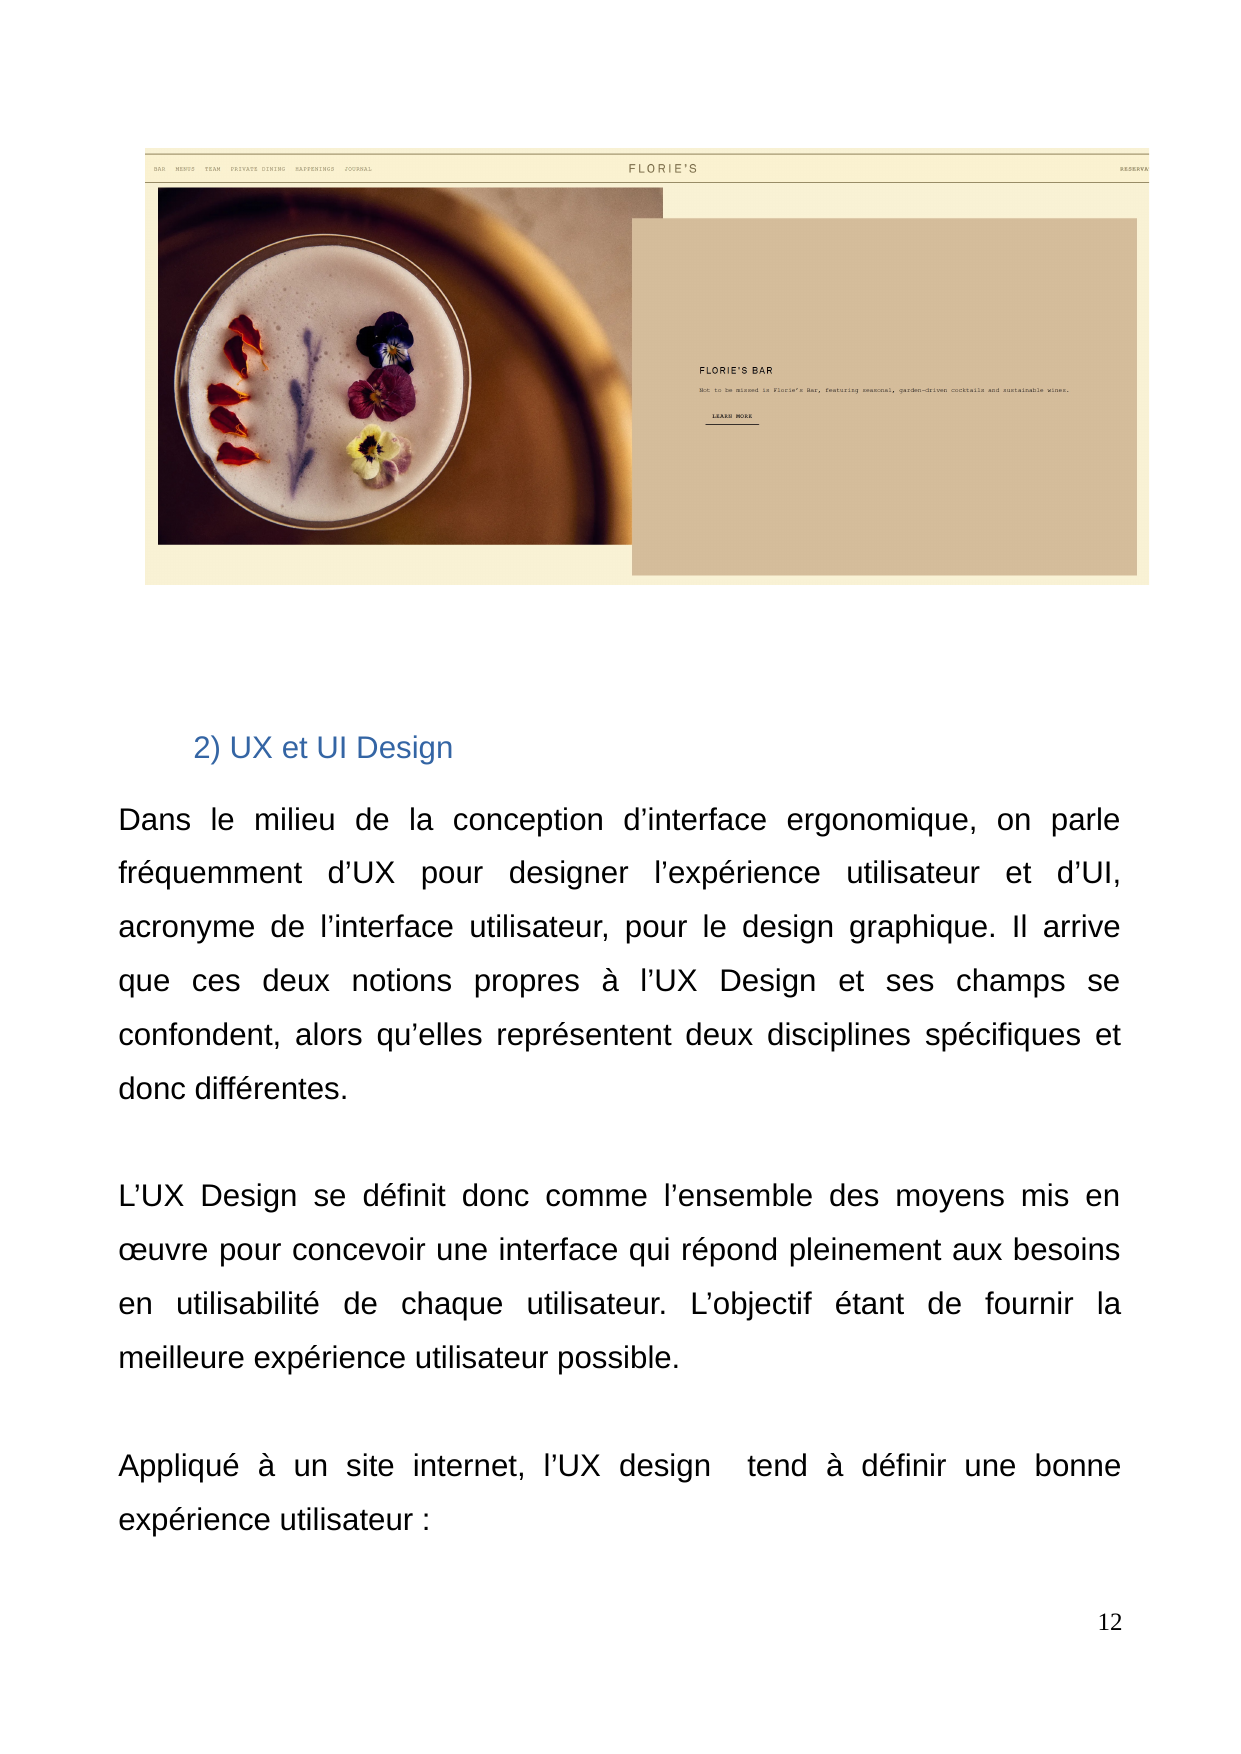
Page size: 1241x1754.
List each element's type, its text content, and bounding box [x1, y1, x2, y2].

text 2) UX et UI Design [118, 729, 1122, 764]
picture [145, 148, 1150, 585]
text L’UX Design se définit donc comme l’ensemble des moyens mis en œuvre pour concevoir une interface qui répond pleinement aux besoins en utilisabilité de chaque utilisateur. L’objectif étant de fournir la meilleure expérience utilisateur possible. [118, 1177, 1122, 1375]
text Dans le milieu de la conception d’interface ergonomique, on parle fréquemment d’UX pour designer l’expérience utilisateur et d’UI, acronyme de l’interface utilisateur, pour le design graphique. Il arrive que ces deux notions propres à l’UX Design et ses champs se confondent, alors qu’elles représentent deux disciplines spécifiques et donc différentes. [118, 801, 1122, 1106]
text Appliqué à un site internet, l’UX design tend à définir une bonne expérience utilisateur : [118, 1447, 1122, 1537]
